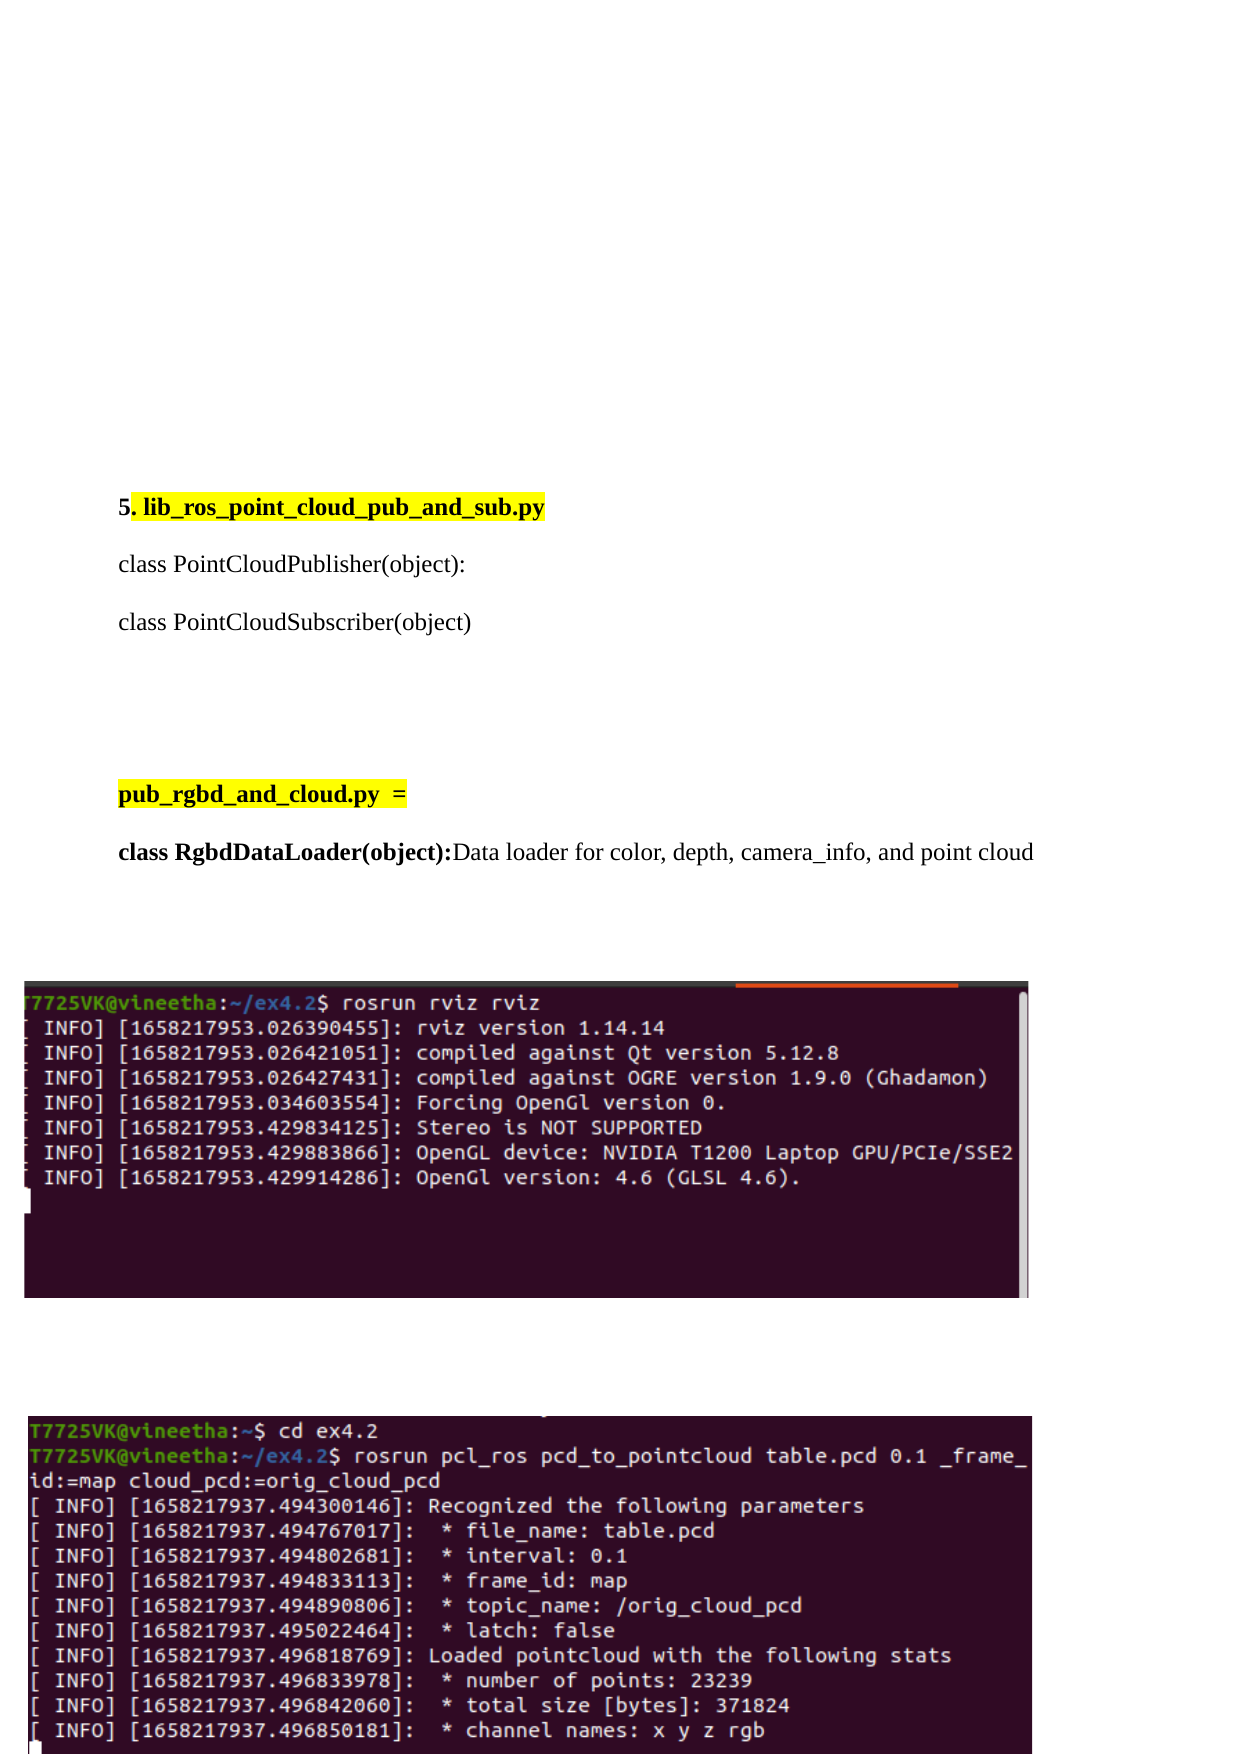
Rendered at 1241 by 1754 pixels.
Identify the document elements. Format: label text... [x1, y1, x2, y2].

text class RgbdDataLoader(object):Data loader for color, depth, camera_info, and point cloud [118, 837, 1122, 866]
text 5. lib_ros_point_cloud_pub_and_sub.py [118, 492, 1122, 521]
picture [28, 1416, 1033, 1754]
text class PointCloudSubscriber(object) [118, 607, 1122, 636]
text pub_rgbd_and_cloud.py = [118, 779, 1122, 808]
text class PointCloudPublisher(object): [118, 549, 1122, 578]
picture [24, 981, 1029, 1298]
